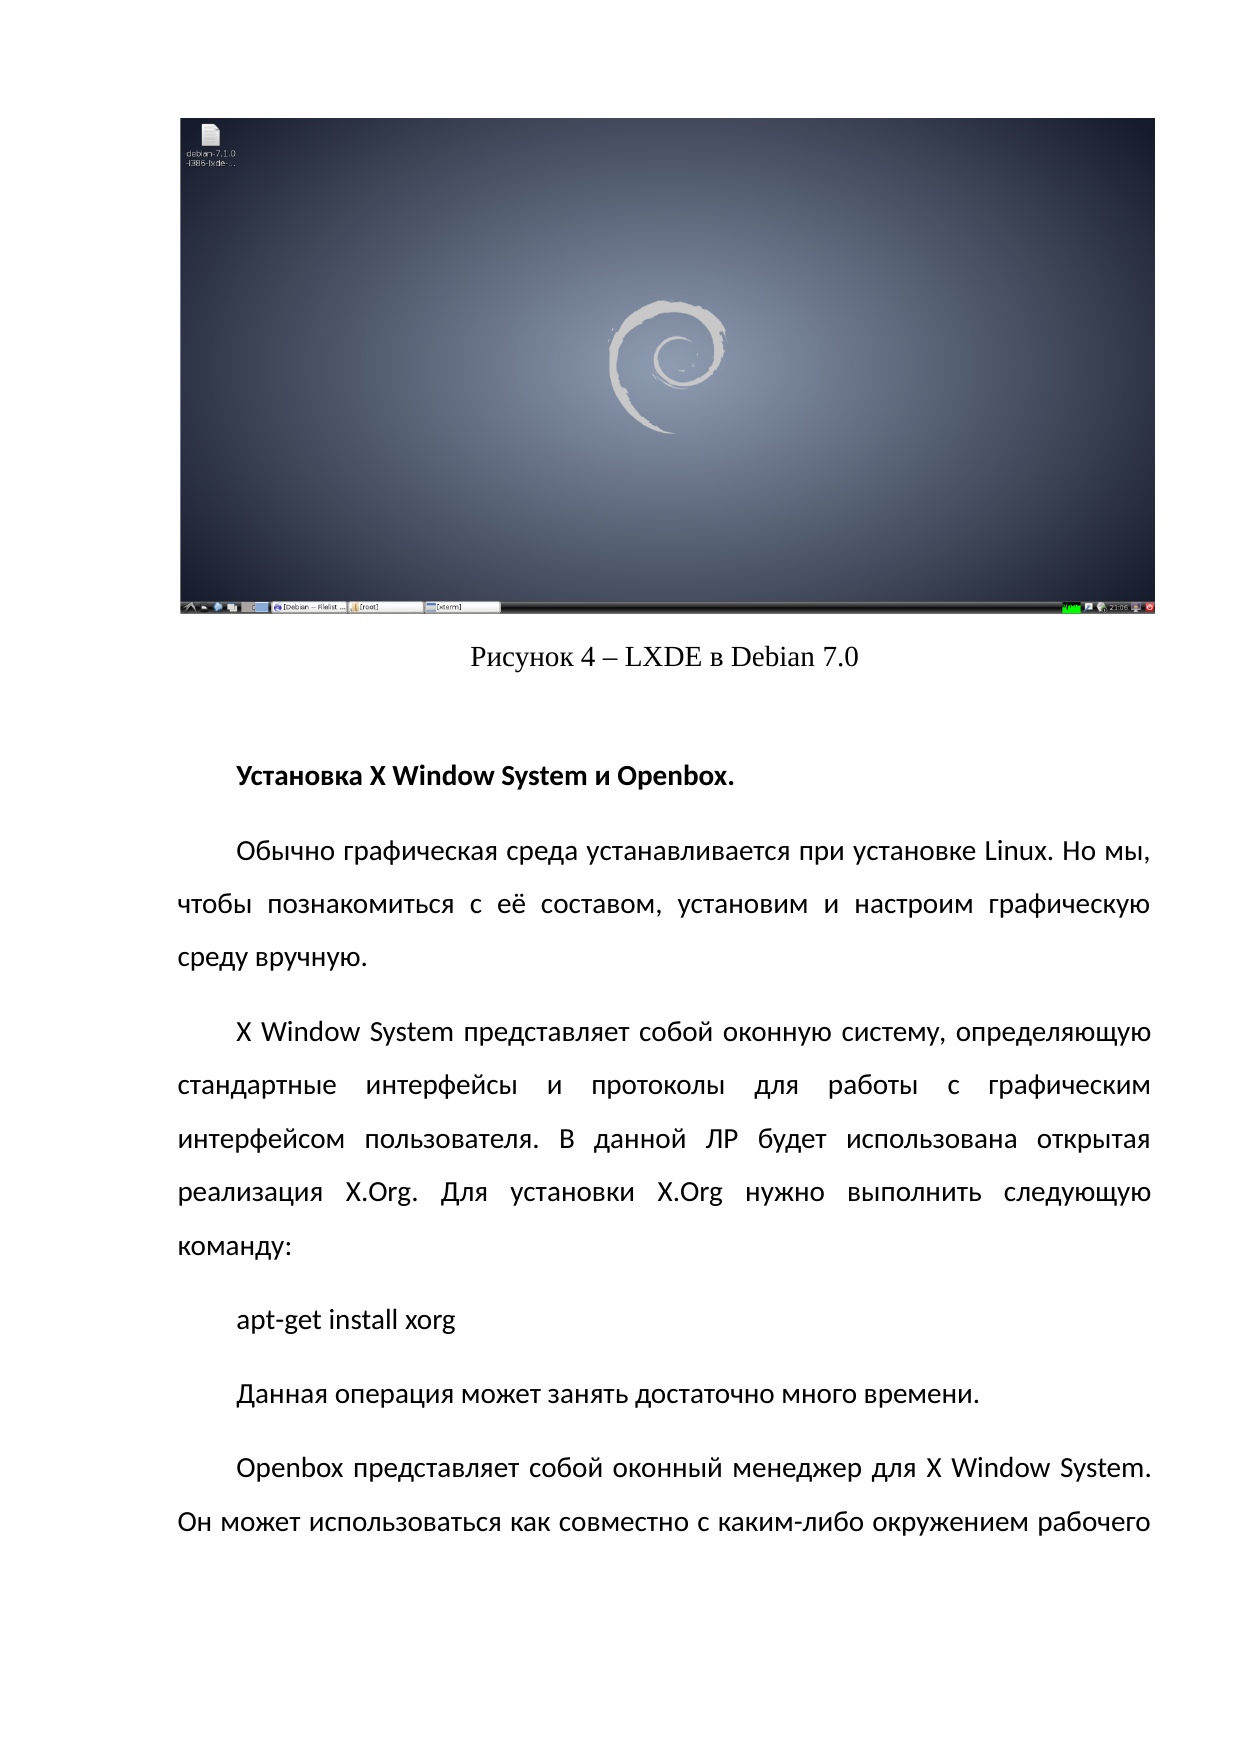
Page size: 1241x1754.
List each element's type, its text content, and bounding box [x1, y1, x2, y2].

text Обычно графическая среда устанавливается при установке Linux. Но мы, чтобы познакомиться с её составом, установим и настроим графическую среду вручную. [177, 832, 1152, 974]
text Установка X Window System и Openbox. [177, 757, 1152, 793]
text X Window System представляет собой оконную систему, определяющую стандартные интерфейсы и протоколы для работы с графическим интерфейсом пользователя. В данной ЛР будет использована открытая реализация X.Org. Для установки X.Org нужно выполнить следующую команду: [177, 1013, 1152, 1262]
text Данная операция может занять достаточно много времени. [177, 1375, 1152, 1411]
text apt-get install xorg [177, 1301, 1152, 1336]
picture [180, 118, 1155, 614]
text Рисунок 4 – LXDE в Debian 7.0 [177, 639, 1152, 672]
text Openbox представляет собой оконный менеджер для X Window System. Он может использоваться как совместно с каким-либо окружением рабочего [177, 1449, 1152, 1538]
